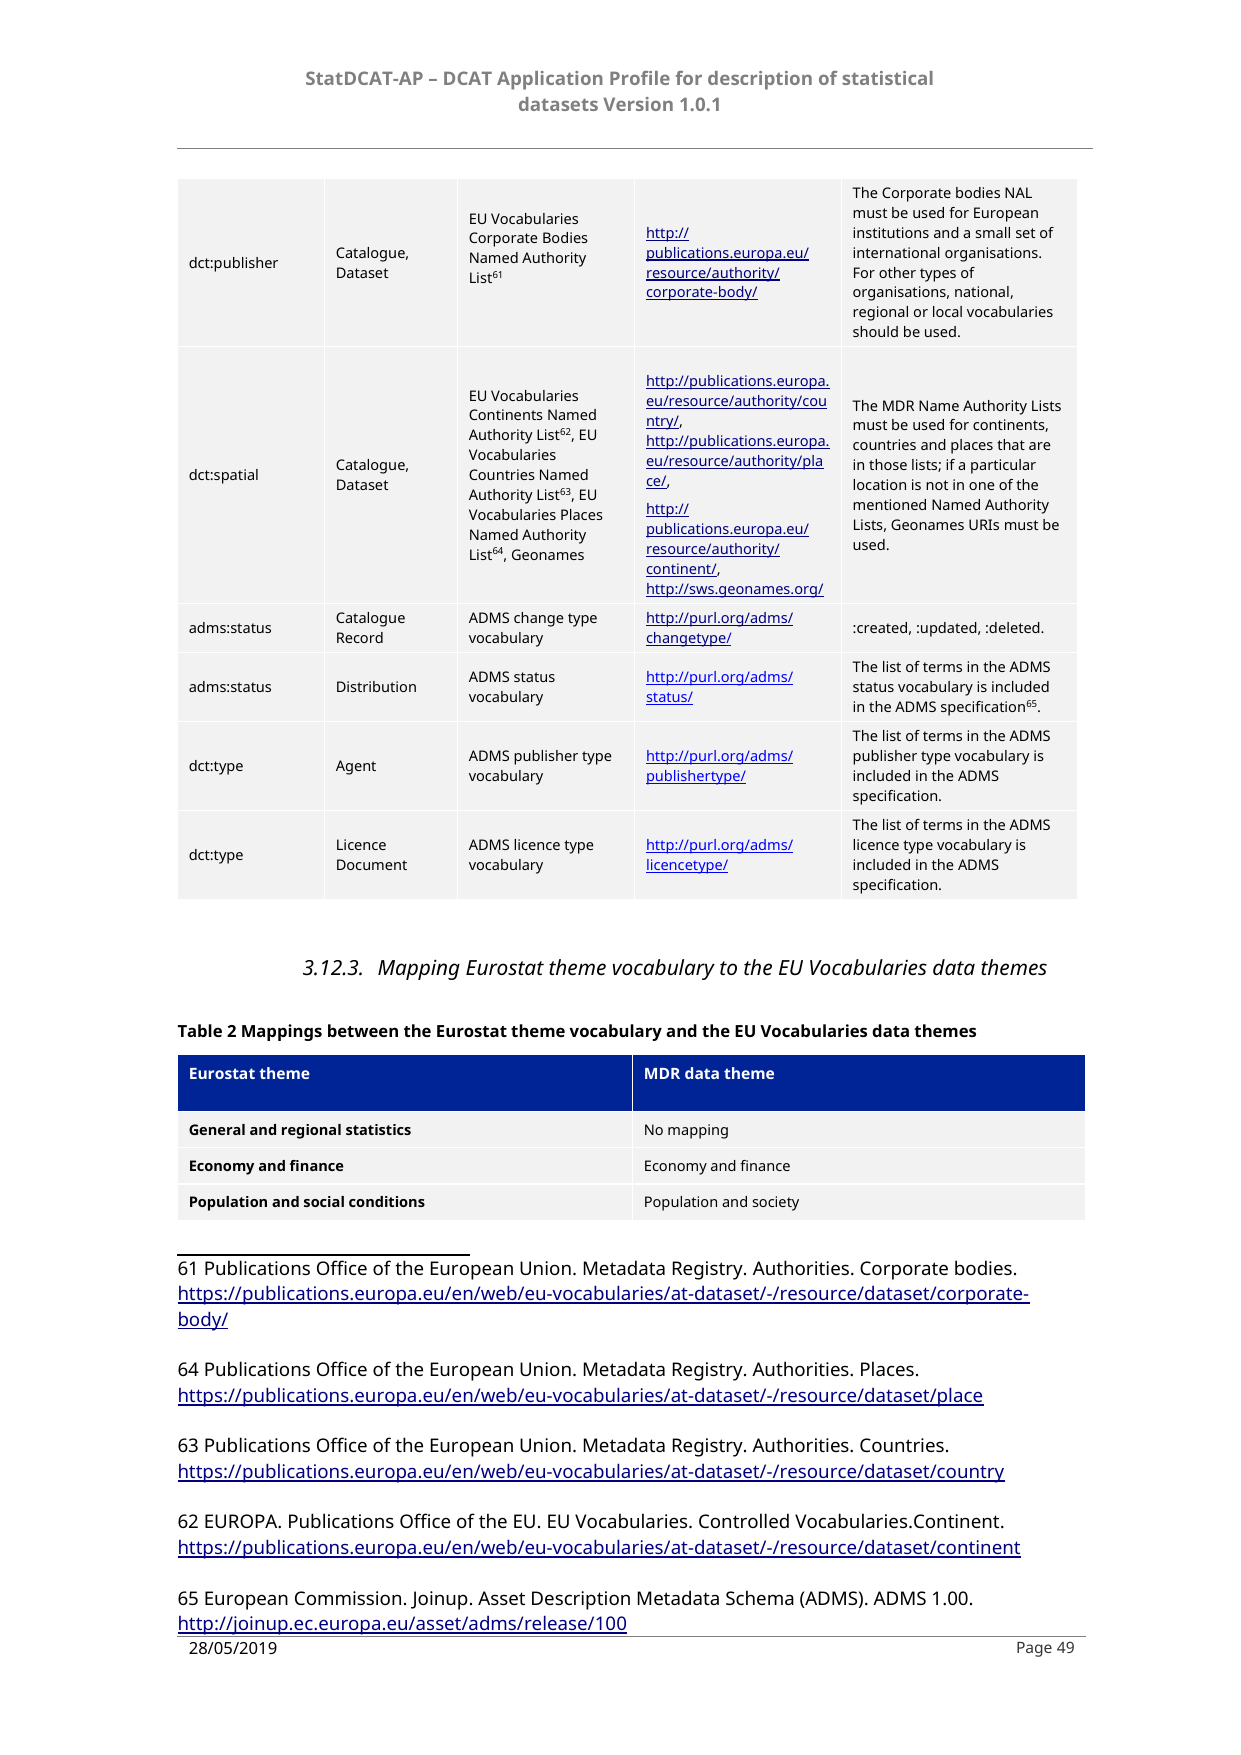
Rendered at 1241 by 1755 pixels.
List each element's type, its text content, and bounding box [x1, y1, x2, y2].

table_cell ADMS status vocabulary [458, 653, 634, 721]
table_cell Catalogue, Dataset [325, 179, 457, 346]
table_header Eurostat theme [178, 1055, 632, 1111]
table_cell :created, :updated, :deleted. [842, 604, 1077, 652]
table_header MDR data theme [633, 1055, 1085, 1111]
table_cell The list of terms in the ADMS publisher type vocabulary is included in the ADMS specification. [842, 722, 1077, 810]
table_cell http://purl.org/adms/licencetype/ [635, 811, 841, 899]
table_cell The Corporate bodies NAL must be used for European institutions and a small set of international organisations. For other types of organisations, national, regional or local vocabularies should be used. [842, 179, 1077, 346]
table_cell EU Vocabularies Continents Named Authority List, EU Vocabularies Countries Named Authority List, EU Vocabularies Places Named Authority List, Geonames [458, 347, 634, 603]
table_cell The list of terms in the ADMS status vocabulary is included in the ADMS specification. [842, 653, 1077, 721]
table_cell Population and society [633, 1185, 1085, 1220]
table_cell http://publications.europa.eu/resource/authority/country/, http://publications.europa.eu/resource/authority/place/, http://publications.europa.eu/resource/authority/continent/, http://sws.geonames.org/ [635, 347, 841, 603]
text Table 2 Mappings between the Eurostat theme vocabulary and the EU Vocabularies data themes [177, 1019, 1063, 1042]
table_cell ADMS change type vocabulary [458, 604, 634, 652]
table_cell The list of terms in the ADMS licence type vocabulary is included in the ADMS specification. [842, 811, 1077, 899]
table_cell Population and social conditions [178, 1185, 632, 1220]
table_cell dct:type [178, 811, 324, 899]
table_cell Distribution [325, 653, 457, 721]
table_cell dct:spatial [178, 347, 324, 603]
table_cell http://publications.europa.eu/resource/authority/corporate-body/ [635, 179, 841, 346]
table_cell http://purl.org/adms/changetype/ [635, 604, 841, 652]
table_cell The MDR Name Authority Lists must be used for continents, countries and places that are in those lists; if a particular location is not in one of the mentioned Named Authority Lists, Geonames URIs must be used. [842, 347, 1077, 603]
table_cell http://purl.org/adms/publishertype/ [635, 722, 841, 810]
table_cell ADMS publisher type vocabulary [458, 722, 634, 810]
subtitle Mapping Eurostat theme vocabulary to the EU Vocabularies data themes [302, 953, 1063, 982]
table_cell Economy and finance [178, 1148, 632, 1183]
table_cell EU Vocabularies Corporate Bodies Named Authority List [458, 179, 634, 346]
table_cell General and regional statistics [178, 1112, 632, 1147]
table_cell No mapping [633, 1112, 1085, 1147]
table_cell Catalogue, Dataset [325, 347, 457, 603]
table_cell Licence Document [325, 811, 457, 899]
table_cell adms:status [178, 604, 324, 652]
table_cell dct:type [178, 722, 324, 810]
table_cell ADMS licence type vocabulary [458, 811, 634, 899]
table_cell dct:publisher [178, 179, 324, 346]
table_cell Economy and finance [633, 1148, 1085, 1183]
table_cell Catalogue Record [325, 604, 457, 652]
table_cell adms:status [178, 653, 324, 721]
table_cell Agent [325, 722, 457, 810]
table_cell http://purl.org/adms/status/ [635, 653, 841, 721]
